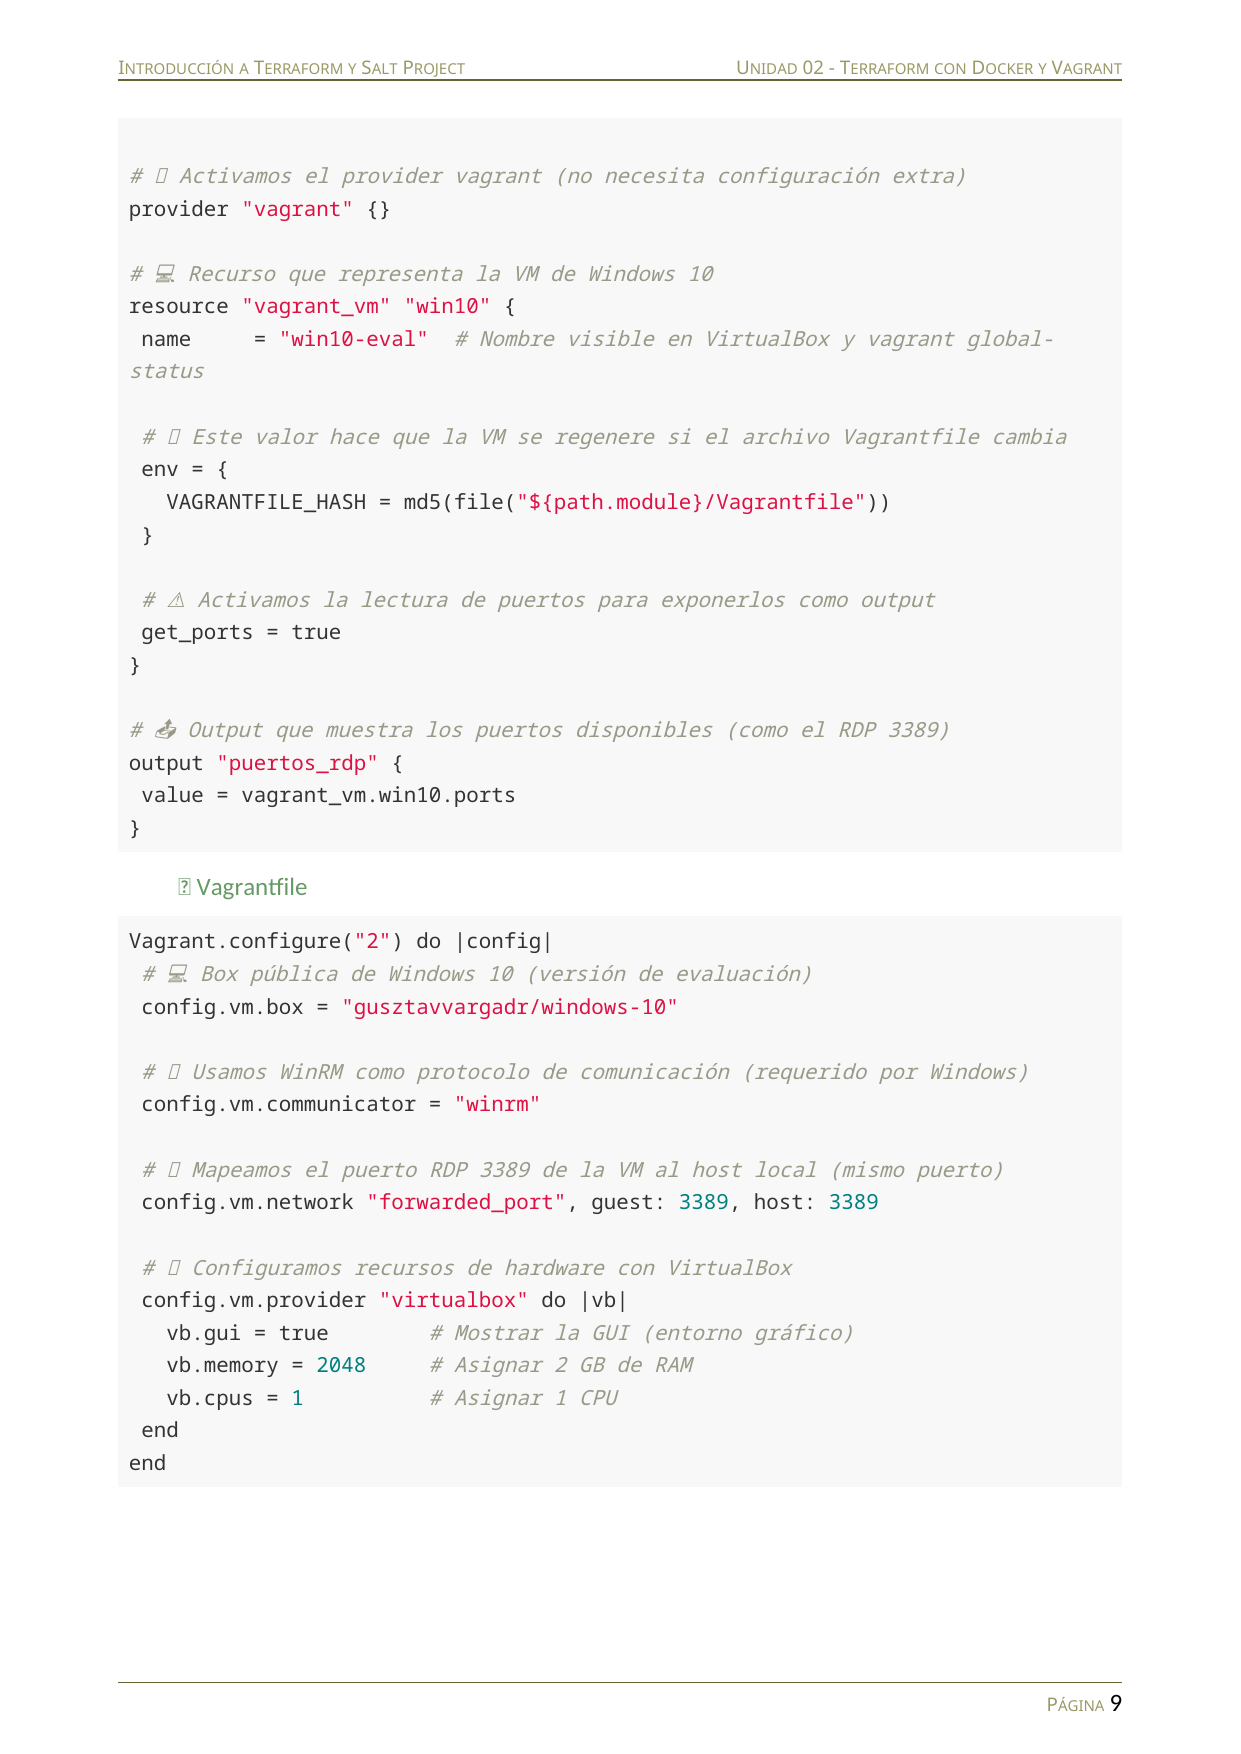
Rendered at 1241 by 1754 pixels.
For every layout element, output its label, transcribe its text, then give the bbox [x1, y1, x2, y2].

table_header Vagrant.configure("2") do |config| # 💻 Box pública de Windows 10 (versión de evaluación) config.vm.box = "gusztavvargadr/windows-10" # 📡 Usamos WinRM como protocolo de comunicación (requerido por Windows) config.vm.communicator = "winrm" # 🔁 Mapeamos el puerto RDP 3389 de la VM al host local (mismo puerto) config.vm.network "forwarded_port", guest: 3389, host: 3389 # 🧰 Configuramos recursos de hardware con VirtualBox config.vm.provider "virtualbox" do |vb| vb.gui = true # Mostrar la GUI (entorno gráfico) vb.memory = 2048 # Asignar 2 GB de RAM vb.cpus = 1 # Asignar 1 CPU end end [118, 916, 1122, 1487]
subtitle 📄 Vagrantfile [178, 871, 1122, 901]
table_header # 🔌 Activamos el provider vagrant (no necesita configuración extra) provider "vagrant" {} # 💻 Recurso que representa la VM de Windows 10 resource "vagrant_vm" "win10" { name = "win10-eval" # Nombre visible en VirtualBox y vagrant global-status # 💡 Este valor hace que la VM se regenere si el archivo Vagrantfile cambia env = { VAGRANTFILE_HASH = md5(file("${path.module}/Vagrantfile")) } # ⚠️ Activamos la lectura de puertos para exponerlos como output get_ports = true } # 📤 Output que muestra los puertos disponibles (como el RDP 3389) output "puertos_rdp" { value = vagrant_vm.win10.ports } [118, 118, 1122, 852]
